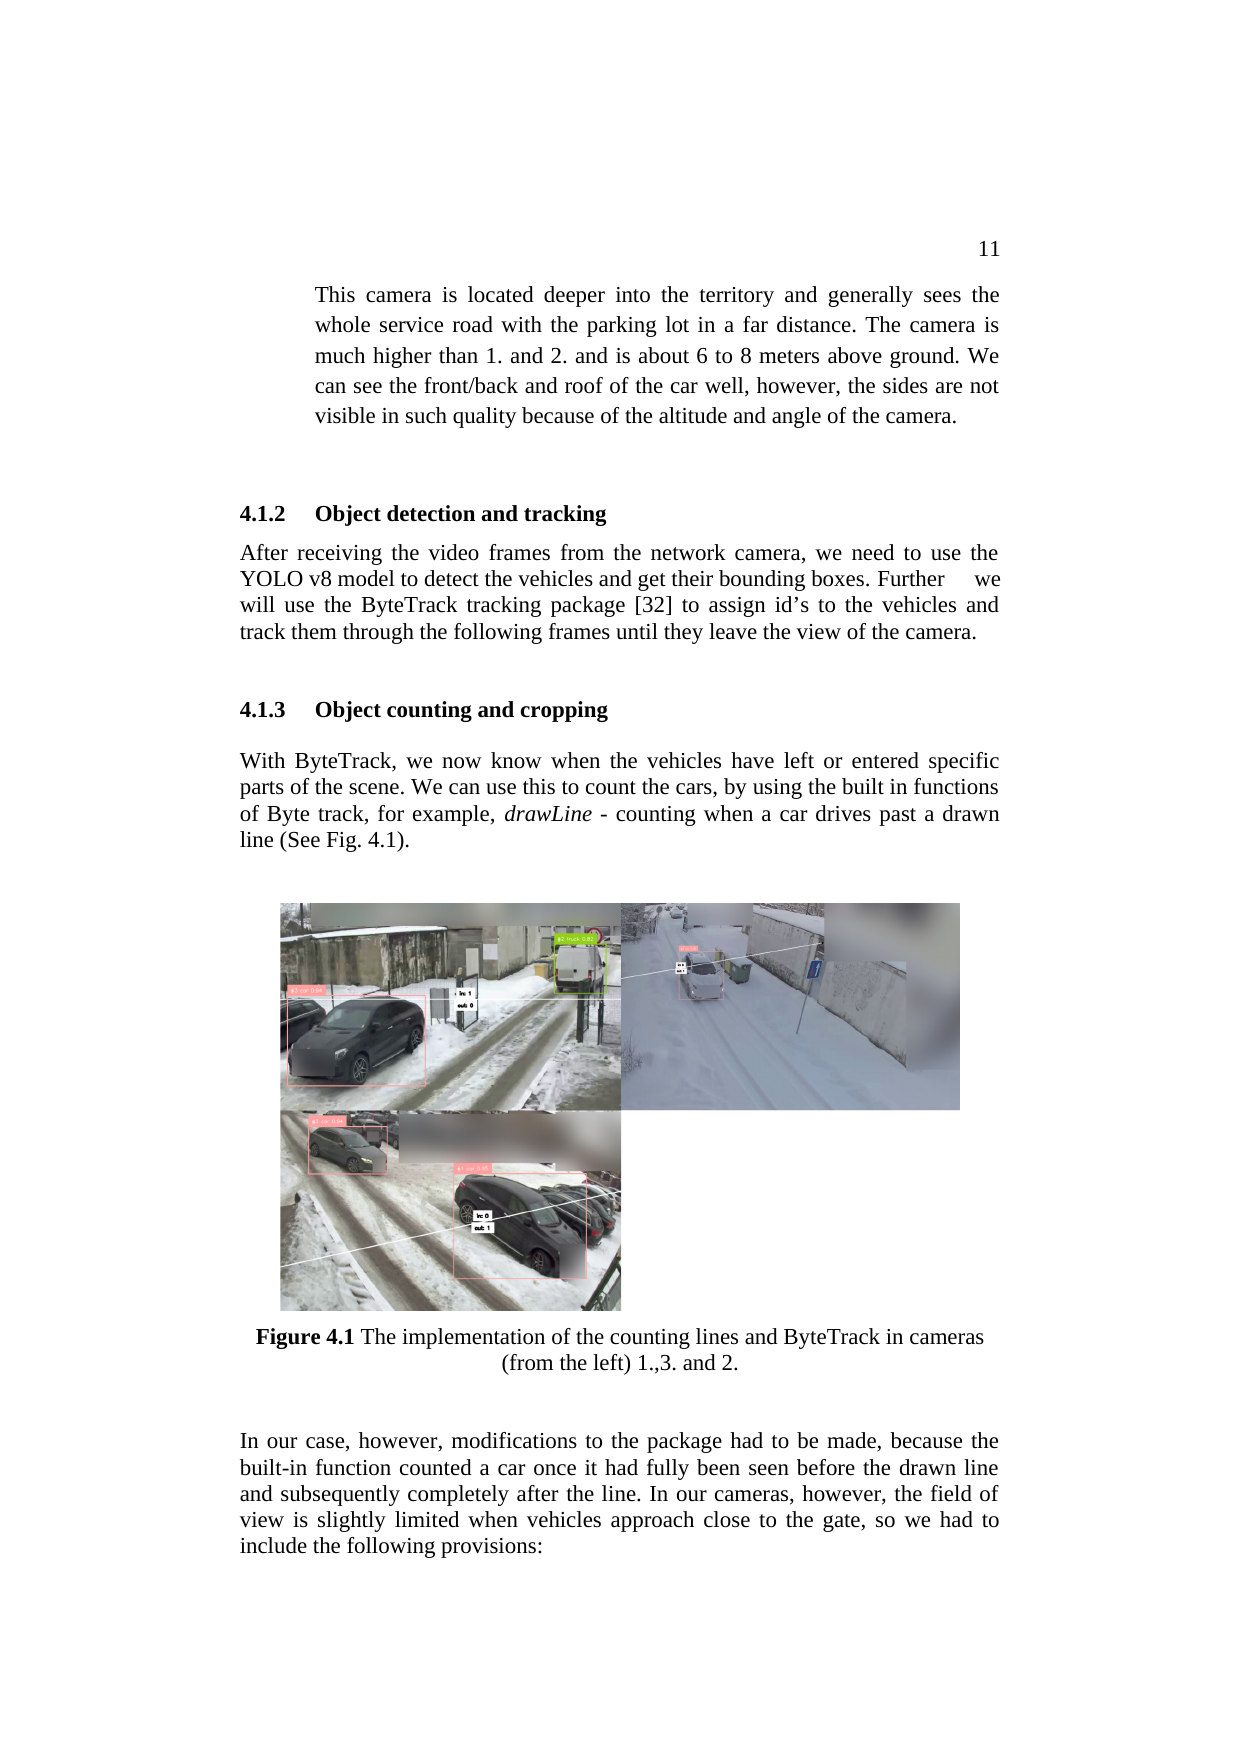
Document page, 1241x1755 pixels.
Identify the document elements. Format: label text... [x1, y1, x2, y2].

subtitle Object detection and tracking [239, 500, 1001, 526]
text Figure 4.1 The implementation of the counting lines and ByteTrack in cameras (from the left) 1.,3. and 2. [239, 1323, 1001, 1376]
text After receiving the video frames from the network camera, we need to use the YOLO v8 model to detect the vehicles and get their bounding boxes. Further we will use the ByteTrack tracking package [32] to assign id’s to the vehicles and track them through the following frames until they leave the view of the camera. [239, 539, 1001, 644]
list This camera is located deeper into the territory and generally sees the whole service road with the parking lot in a far distance. The camera is much higher than 1. and 2. and is about 6 to 8 meters above ground. We can see the front/back and roof of the car well, however, the sides are not visible in such quality because of the altitude and angle of the camera. [314, 281, 1001, 428]
subtitle Object counting and cropping [239, 696, 1001, 722]
text With ByteTrack, we now know when the vehicles have left or entered specific parts of the scene. We can use this to count the cars, by using the built in functions of Byte track, for example, drawLine - counting when a car drives past a drawn line (See Fig. 4.1). [239, 747, 1001, 852]
text In our case, however, modifications to the package had to be made, because the built-in function counted a car once it had fully been seen before the drawn line and subsequently completely after the line. In our cameras, however, the field of view is slightly limited when vehicles approach close to the gate, so we had to include the following provisions: [239, 1427, 1001, 1559]
